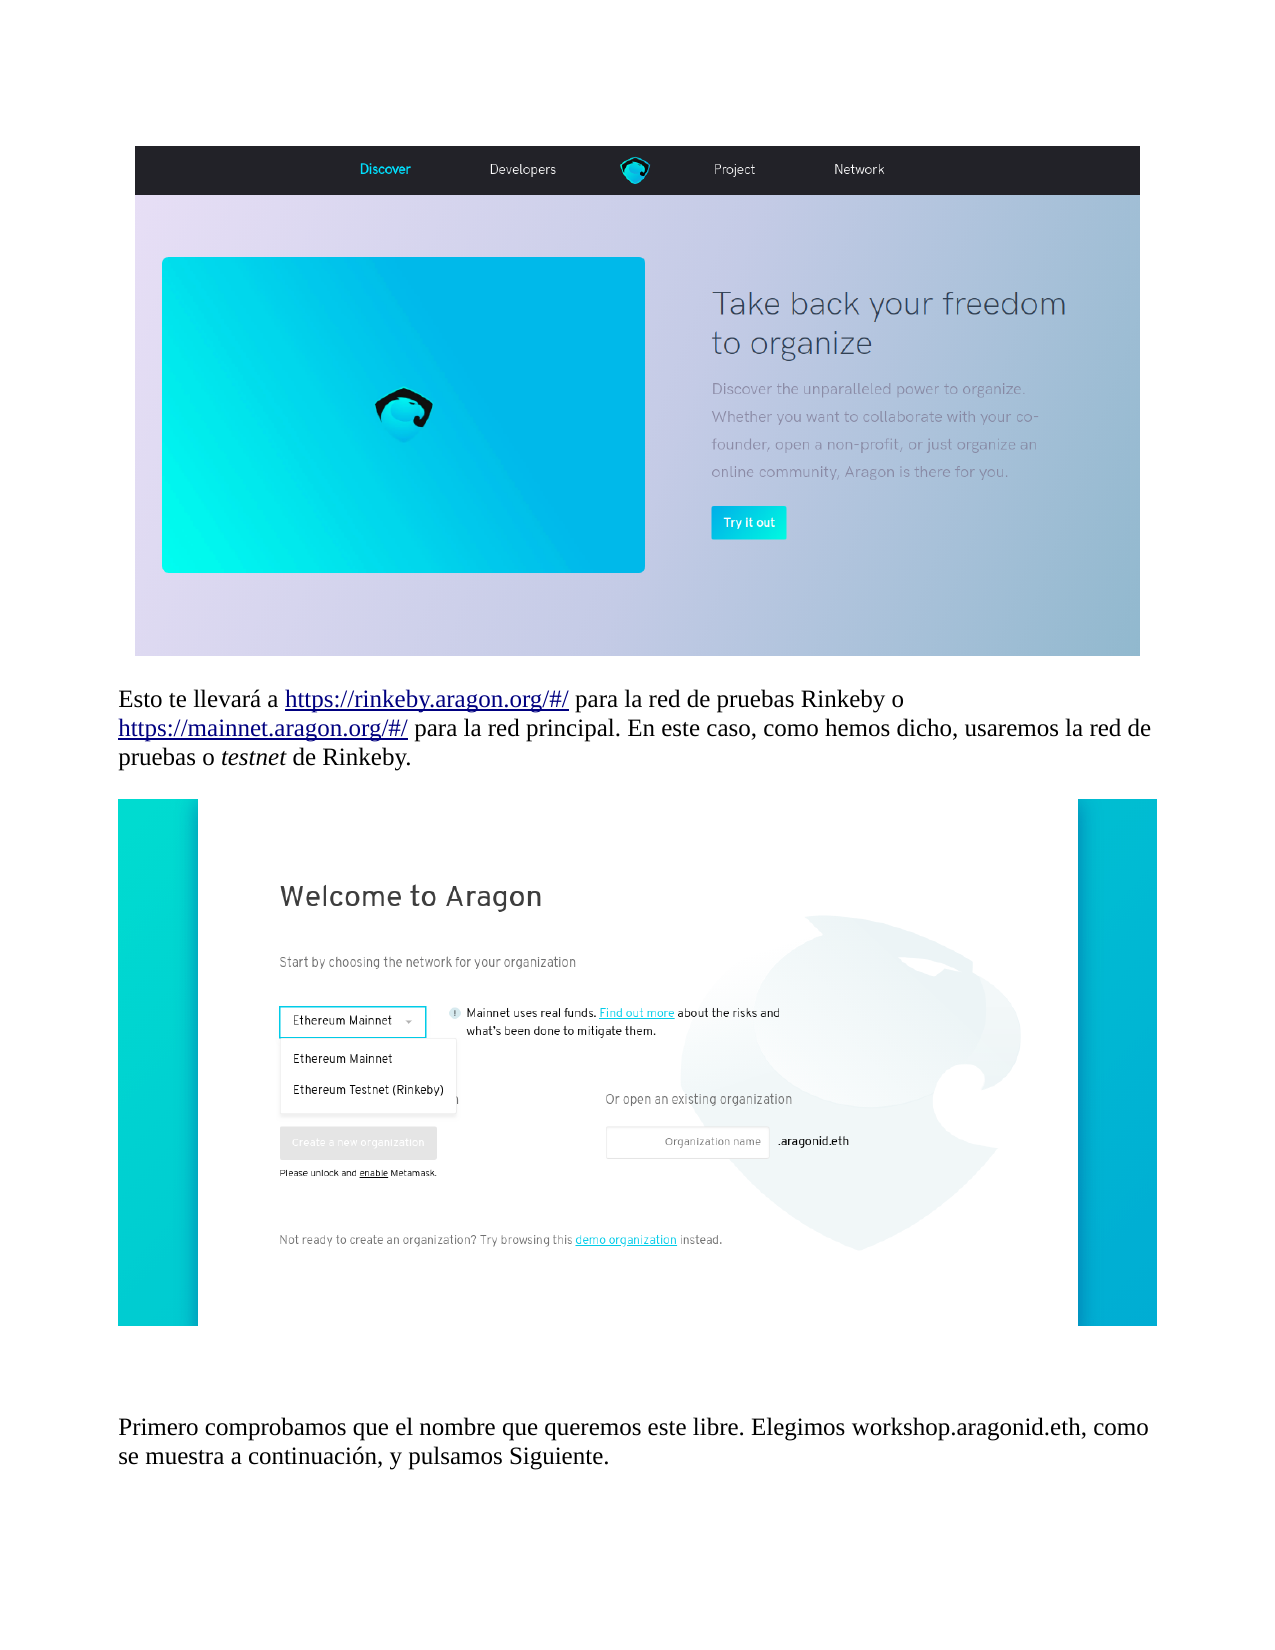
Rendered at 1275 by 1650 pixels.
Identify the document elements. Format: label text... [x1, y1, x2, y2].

text Primero comprobamos que el nombre que queremos este libre. Elegimos workshop.aragonid.eth, como se muestra a continuación, y pulsamos Siguiente. [118, 1412, 1157, 1469]
picture [135, 146, 1140, 656]
text Esto te llevará a https://rinkeby.aragon.org/#/ para la red de pruebas Rinkeby o https://mainnet.aragon.org/#/ para la red principal. En este caso, como hemos dicho, usaremos la red de pruebas o testnet de Rinkeby. [118, 684, 1157, 771]
picture [118, 799, 1157, 1326]
